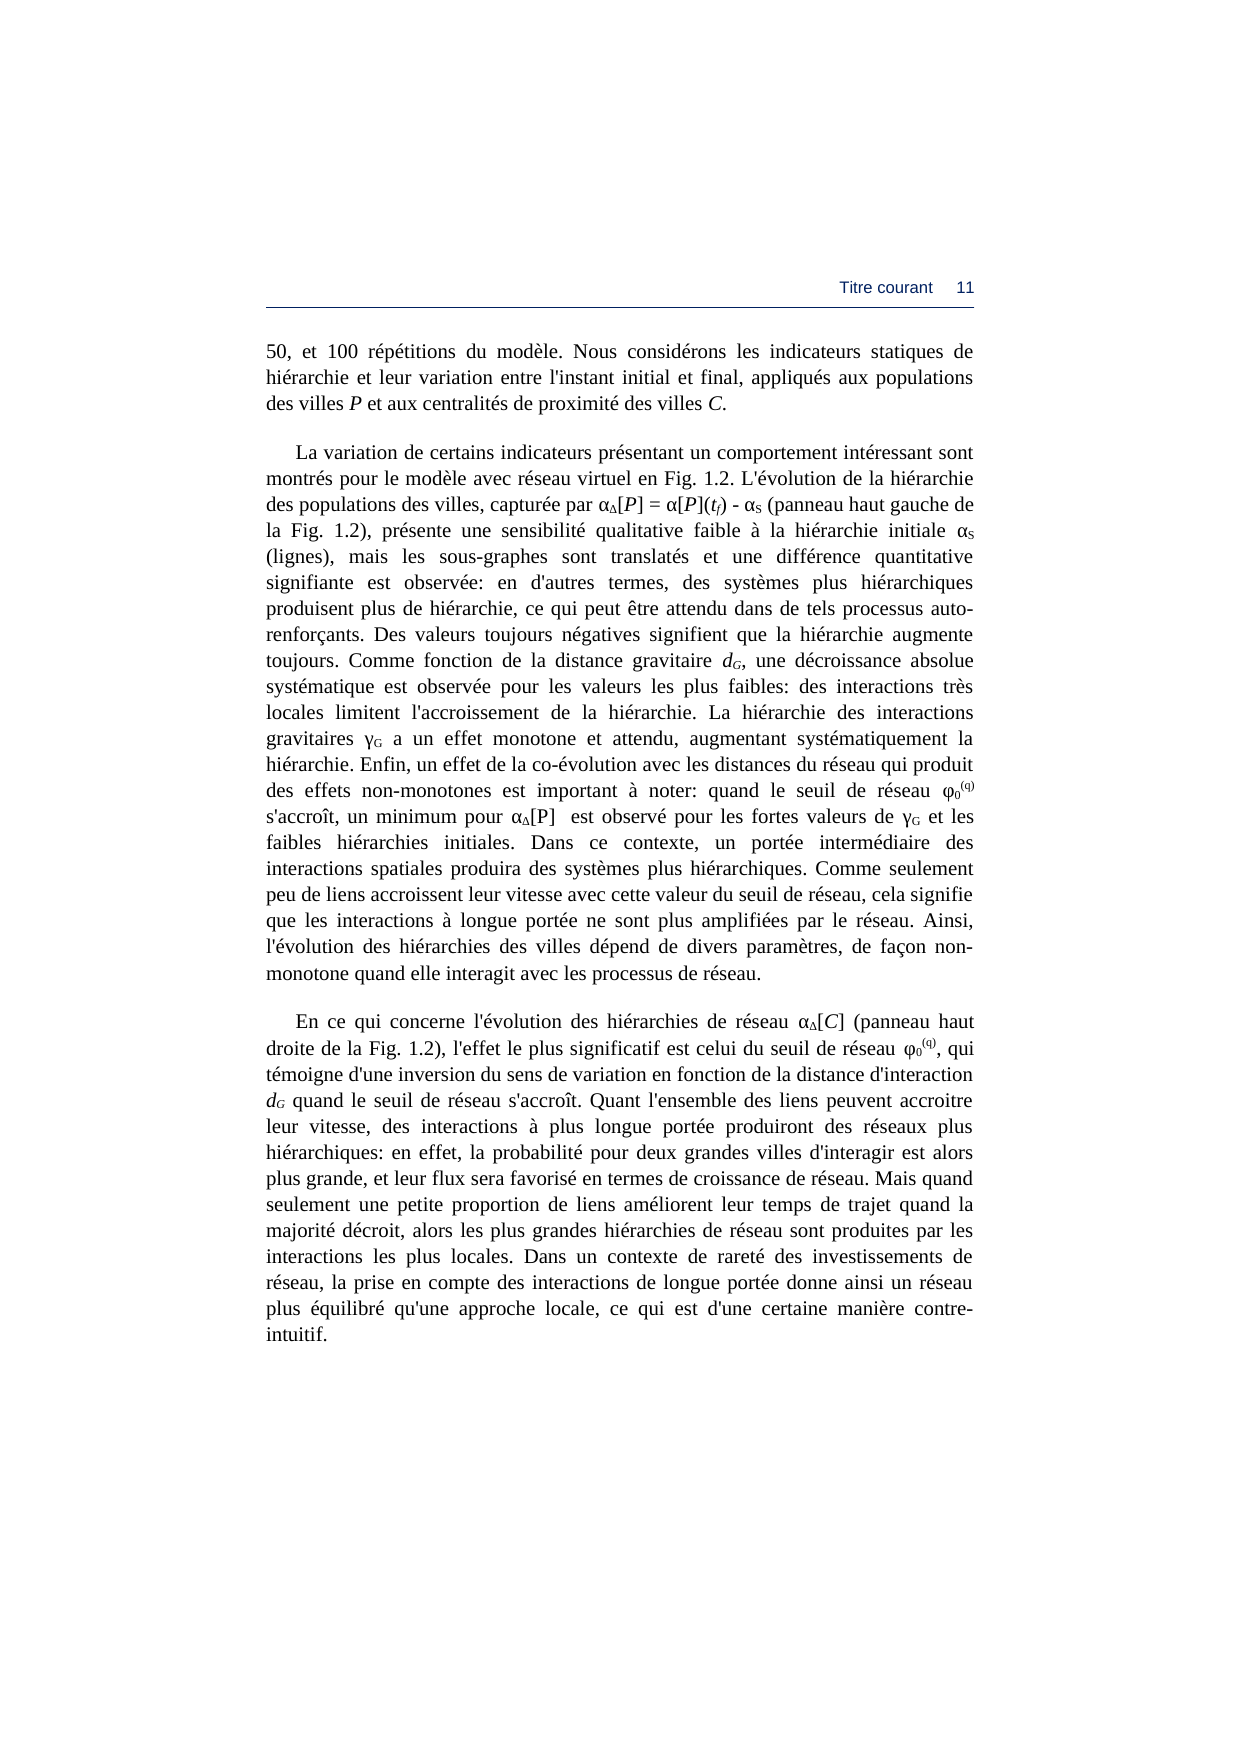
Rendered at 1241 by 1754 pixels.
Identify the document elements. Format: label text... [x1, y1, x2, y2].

text 50, et 100 répétitions du modèle. Nous considérons les indicateurs statiques de hiérarchie et leur variation entre l'instant initial et final, appliqués aux populations des villes P et aux centralités de proximité des villes C. [266, 337, 974, 415]
text En ce qui concerne l'évolution des hiérarchies de réseau αΔ[C] (panneau haut droite de la Fig. 1.2), l'effet le plus significatif est celui du seuil de réseau φ0(q), qui témoigne d'une inversion du sens de variation en fonction de la distance d'interaction dG quand le seuil de réseau s'accroît. Quant l'ensemble des liens peuvent accroitre leur vitesse, des interactions à plus longue portée produiront des réseaux plus hiérarchiques: en effet, la probabilité pour deux grandes villes d'interagir est alors plus grande, et leur flux sera favorisé en termes de croissance de réseau. Mais quand seulement une petite proportion de liens améliorent leur temps de trajet quand la majorité décroit, alors les plus grandes hiérarchies de réseau sont produites par les interactions les plus locales. Dans un contexte de rareté des investissements de réseau, la prise en compte des interactions de longue portée donne ainsi un réseau plus équilibré qu'une approche locale, ce qui est d'une certaine manière contre-intuitif. [266, 1007, 974, 1346]
text La variation de certains indicateurs présentant un comportement intéressant sont montrés pour le modèle avec réseau virtuel en Fig. 1.2. L'évolution de la hiérarchie des populations des villes, capturée par αΔ[P] = α[P](tf) - αS (panneau haut gauche de la Fig. 1.2), présente une sensibilité qualitative faible à la hiérarchie initiale αS (lignes), mais les sous-graphes sont translatés et une différence quantitative signifiante est observée: en d'autres termes, des systèmes plus hiérarchiques produisent plus de hiérarchie, ce qui peut être attendu dans de tels processus auto-renforçants. Des valeurs toujours négatives signifient que la hiérarchie augmente toujours. Comme fonction de la distance gravitaire dG, une décroissance absolue systématique est observée pour les valeurs les plus faibles: des interactions très locales limitent l'accroissement de la hiérarchie. La hiérarchie des interactions gravitaires γG a un effet monotone et attendu, augmentant systématiquement la hiérarchie. Enfin, un effet de la co-évolution avec les distances du réseau qui produit des effets non-monotones est important à noter: quand le seuil de réseau φ0(q) s'accroît, un minimum pour αΔ[P] est observé pour les fortes valeurs de γG et les faibles hiérarchies initiales. Dans ce contexte, un portée intermédiaire des interactions spatiales produira des systèmes plus hiérarchiques. Comme seulement peu de liens accroissent leur vitesse avec cette valeur du seuil de réseau, cela signifie que les interactions à longue portée ne sont plus amplifiées par le réseau. Ainsi, l'évolution des hiérarchies des villes dépend de divers paramètres, de façon non-monotone quand elle interagit avec les processus de réseau. [266, 438, 974, 984]
